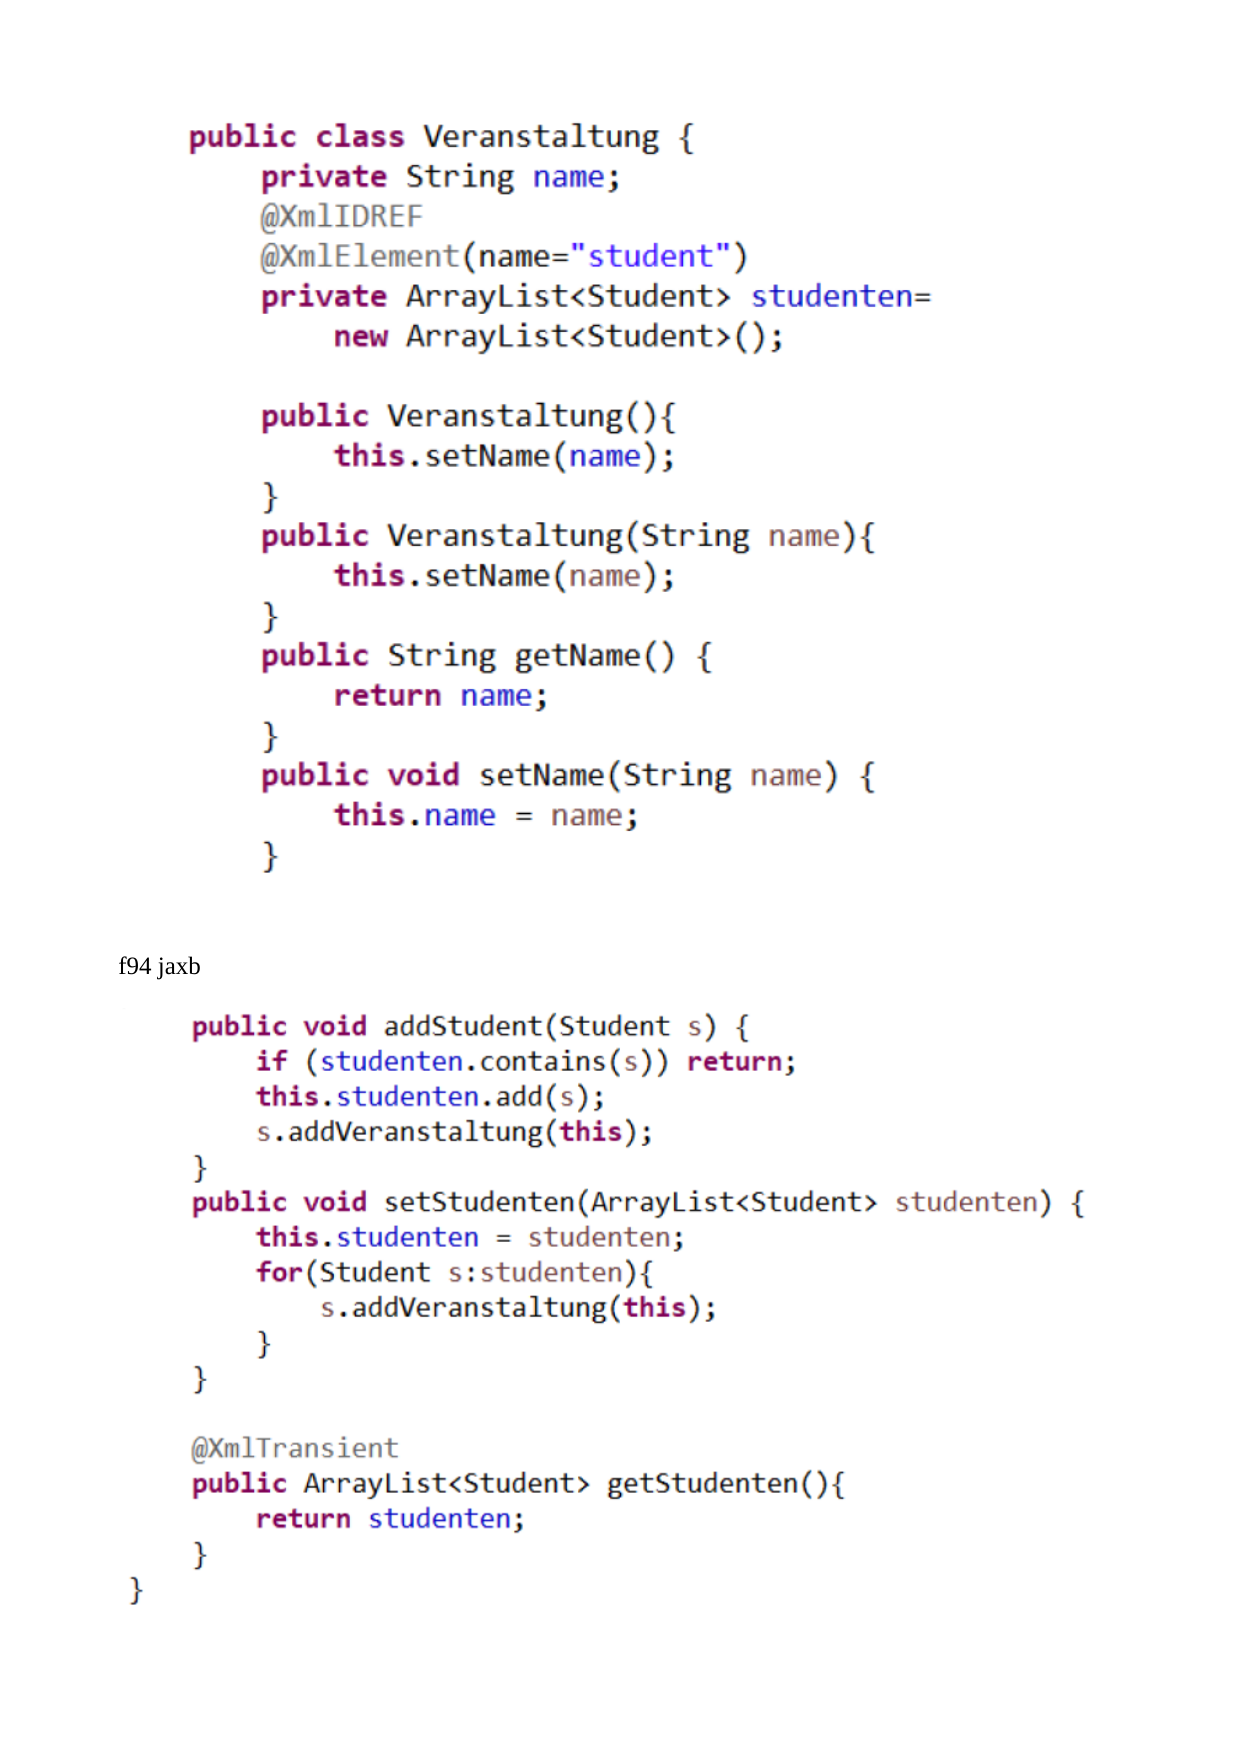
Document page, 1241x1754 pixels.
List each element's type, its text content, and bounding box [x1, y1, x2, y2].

picture [118, 1008, 1122, 1628]
text f94 jaxb [118, 118, 1122, 980]
picture [181, 118, 1059, 952]
